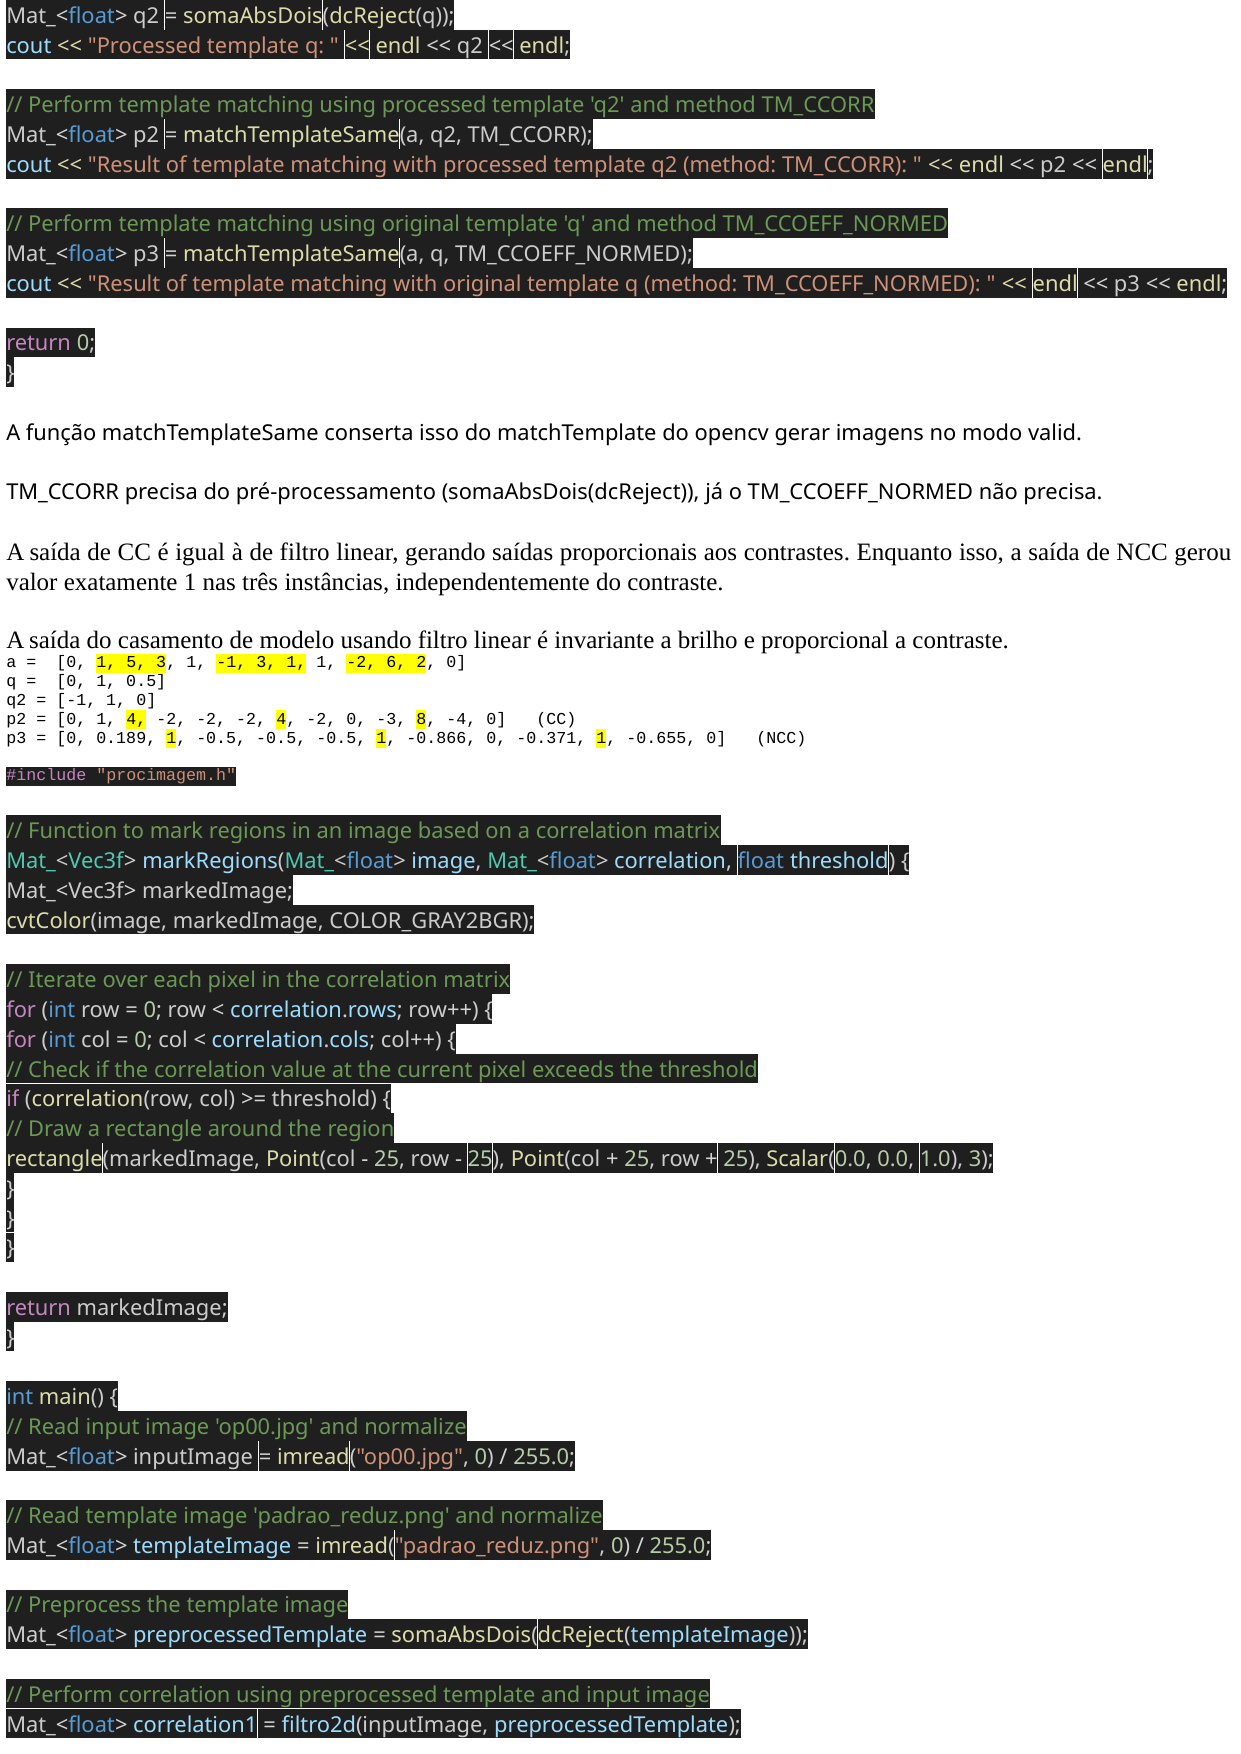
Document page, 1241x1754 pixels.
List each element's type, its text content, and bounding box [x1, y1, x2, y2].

text for (int row = 0; row < correlation.rows; row++) { [6, 994, 1234, 1024]
text p3 = [0, 0.189, 1, -0.5, -0.5, -0.5, 1, -0.866, 0, -0.371, 1, -0.655, 0] (NCC) [6, 729, 1234, 748]
text Mat_<float> inputImage = imread("op00.jpg", 0) / 255.0; [6, 1441, 1234, 1471]
text cout << "Result of template matching with original template q (method: TM_CCOEFF_NORMED): " << endl << p3 << endl; [6, 268, 1234, 298]
text Mat_<float> p3 = matchTemplateSame(a, q, TM_CCOEFF_NORMED); [6, 238, 1234, 268]
text q2 = [-1, 1, 0] [6, 691, 1234, 710]
text A saída do casamento de modelo usando filtro linear é invariante a brilho e proporcional a contraste. [6, 625, 1234, 654]
text Mat_<float> p2 = matchTemplateSame(a, q2, TM_CCORR); [6, 119, 1234, 149]
text // Check if the correlation value at the current pixel exceeds the threshold [6, 1054, 1234, 1083]
text } [6, 1232, 1234, 1262]
text } [6, 1322, 1234, 1351]
text q = [0, 1, 0.5] [6, 673, 1234, 691]
text rectangle(markedImage, Point(col - 25, row - 25), Point(col + 25, row + 25), Scalar(0.0, 0.0, 1.0), 3); [6, 1143, 1234, 1173]
text int main() { [6, 1381, 1234, 1411]
text cout << "Result of template matching with processed template q2 (method: TM_CCORR): " << endl << p2 << endl; [6, 149, 1234, 179]
text } [6, 1173, 1234, 1203]
text A saída de CC é igual à de filtro linear, gerando saídas proporcionais aos contrastes. Enquanto isso, a saída de NCC gerou valor exatamente 1 nas três instâncias, independentemente do contraste. [6, 536, 1234, 595]
text // Draw a rectangle around the region [6, 1113, 1234, 1143]
text Mat_<float> preprocessedTemplate = somaAbsDois(dcReject(templateImage)); [6, 1619, 1234, 1649]
text // Read template image 'padrao_reduz.png' and normalize [6, 1500, 1234, 1530]
text cvtColor(image, markedImage, COLOR_GRAY2BGR); [6, 905, 1234, 934]
text if (correlation(row, col) >= threshold) { [6, 1083, 1234, 1113]
text Mat_<Vec3f> markedImage; [6, 875, 1234, 905]
text return 0; [6, 327, 1234, 357]
text return markedImage; [6, 1292, 1234, 1322]
text TM_CCORR precisa do pré-processamento (somaAbsDois(dcReject)), já o TM_CCOEFF_NORMED não precisa. [6, 476, 1234, 506]
text } [6, 1203, 1234, 1232]
text } [6, 357, 1234, 387]
text Mat_<float> correlation1 = filtro2d(inputImage, preprocessedTemplate); [6, 1708, 1234, 1738]
text // Perform template matching using processed template 'q2' and method TM_CCORR [6, 89, 1234, 119]
text Mat_<float> q2 = somaAbsDois(dcReject(q)); [6, 0, 1234, 30]
text a = [0, 1, 5, 3, 1, -1, 3, 1, 1, -2, 6, 2, 0] [6, 654, 1234, 673]
text #include "procimagem.h" [6, 767, 1234, 786]
text cout << "Processed template q: " << endl << q2 << endl; [6, 30, 1234, 59]
text p2 = [0, 1, 4, -2, -2, -2, 4, -2, 0, -3, 8, -4, 0] (CC) [6, 710, 1234, 729]
text // Perform correlation using preprocessed template and input image [6, 1679, 1234, 1708]
text // Read input image 'op00.jpg' and normalize [6, 1411, 1234, 1441]
text // Preprocess the template image [6, 1589, 1234, 1619]
text // Function to mark regions in an image based on a correlation matrix [6, 815, 1234, 845]
text // Perform template matching using original template 'q' and method TM_CCOEFF_NORMED [6, 208, 1234, 238]
text Mat_<Vec3f> markRegions(Mat_<float> image, Mat_<float> correlation, float threshold) { [6, 845, 1234, 875]
text // Iterate over each pixel in the correlation matrix [6, 964, 1234, 994]
text for (int col = 0; col < correlation.cols; col++) { [6, 1024, 1234, 1054]
text Mat_<float> templateImage = imread("padrao_reduz.png", 0) / 255.0; [6, 1530, 1234, 1560]
text A função matchTemplateSame conserta isso do matchTemplate do opencv gerar imagens no modo valid. [6, 417, 1234, 447]
